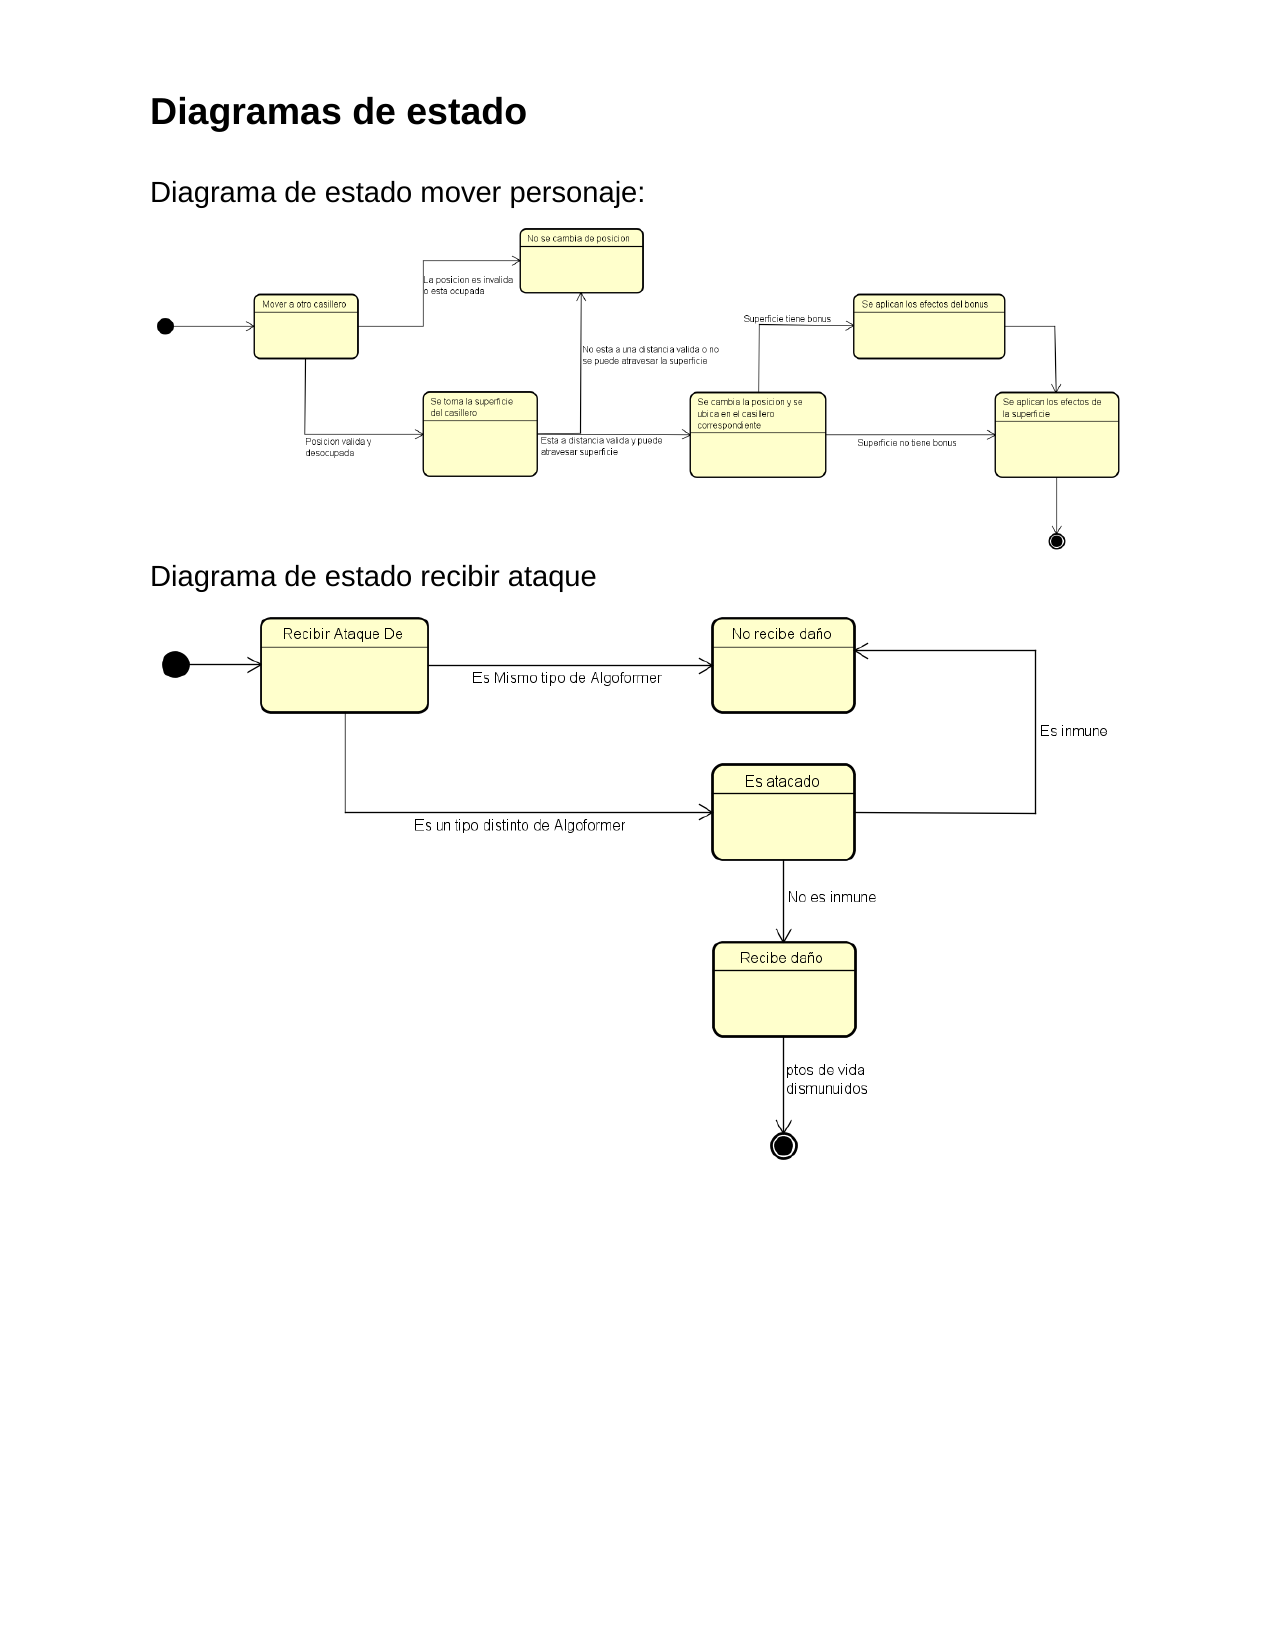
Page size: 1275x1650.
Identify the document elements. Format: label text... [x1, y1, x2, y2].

subtitle Diagramas de estado [150, 91, 1125, 132]
picture [150, 605, 1125, 1170]
subtitle Diagrama de estado recibir ataque [150, 556, 1125, 593]
subtitle Diagrama de estado mover personaje: [150, 176, 1125, 209]
picture [150, 222, 1125, 556]
